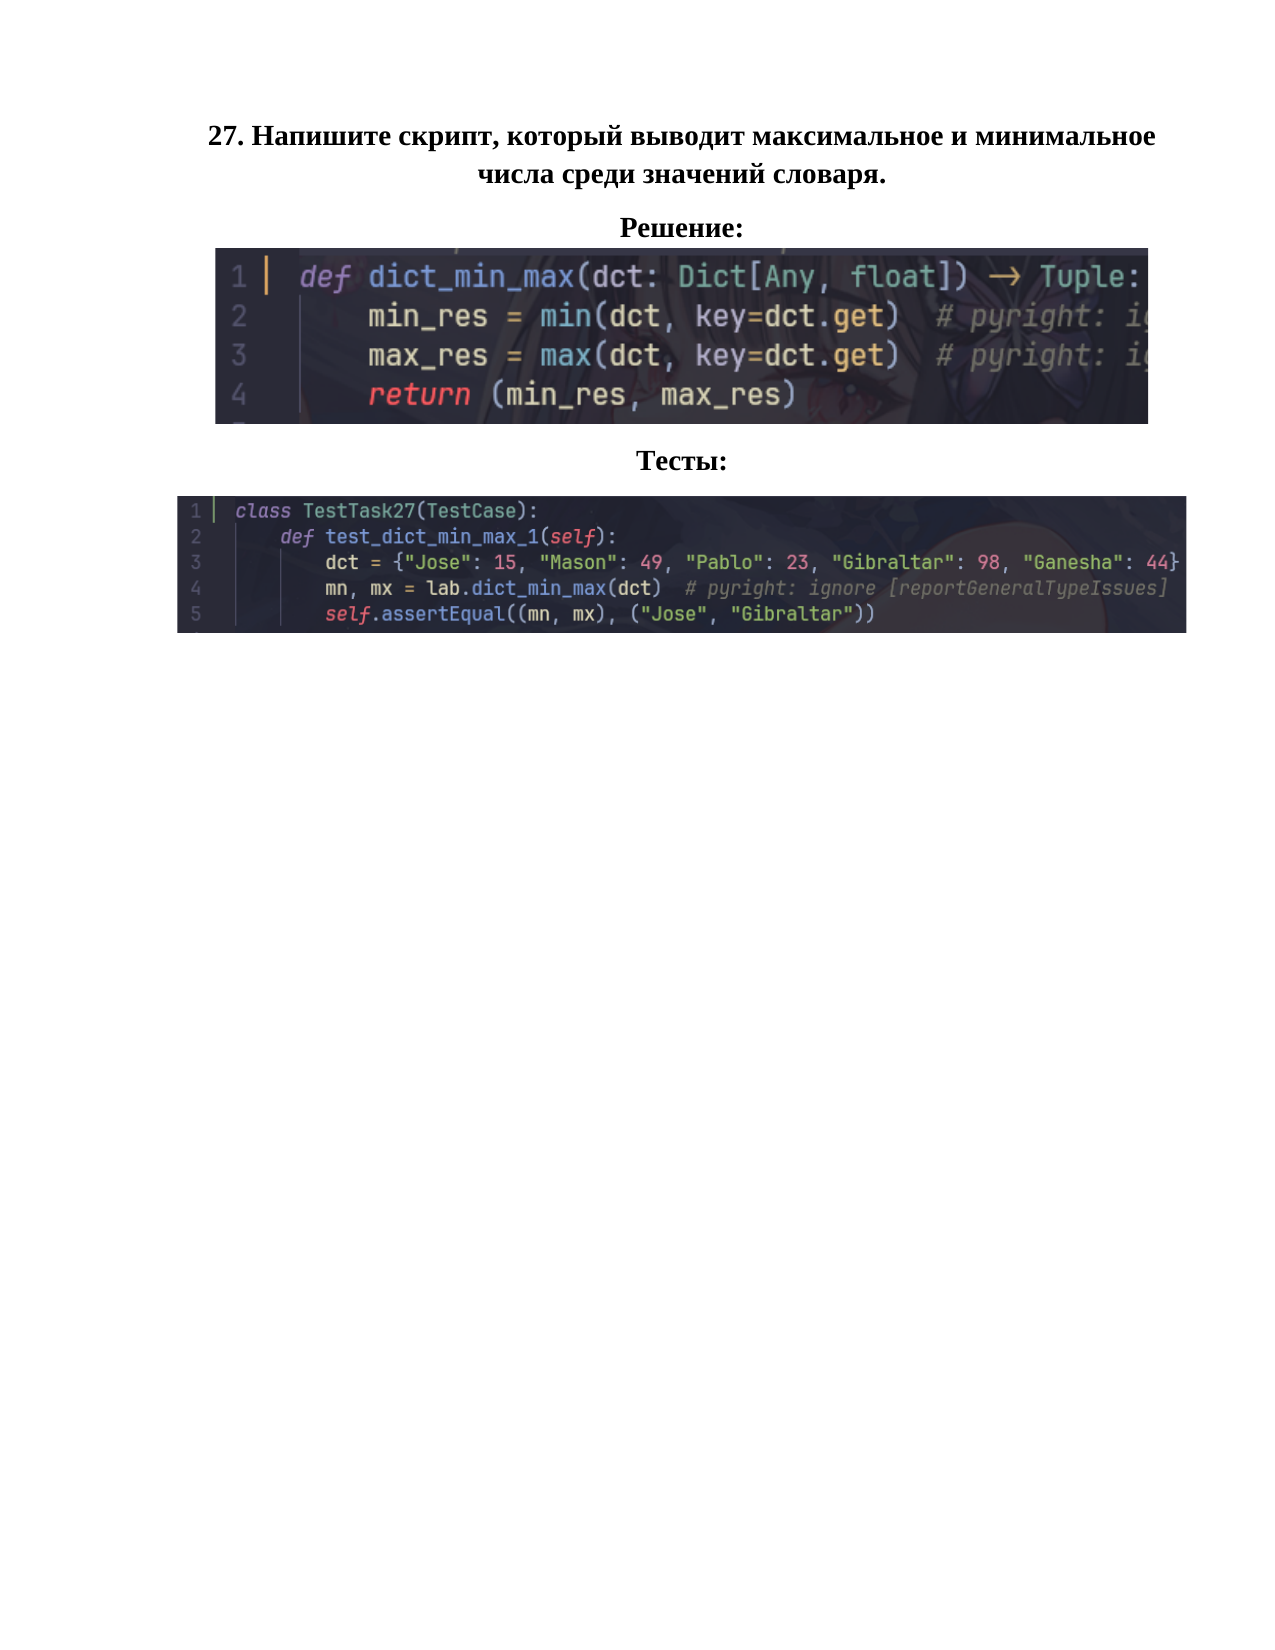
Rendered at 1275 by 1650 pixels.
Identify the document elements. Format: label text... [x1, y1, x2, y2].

text Тесты: [177, 301, 1186, 476]
text Решение: [177, 210, 1186, 243]
picture [177, 496, 1187, 633]
picture [215, 248, 1149, 424]
text 27. Напишите скрипт, который выводит максимальное и минимальное числа среди значений словаря. [177, 118, 1186, 190]
